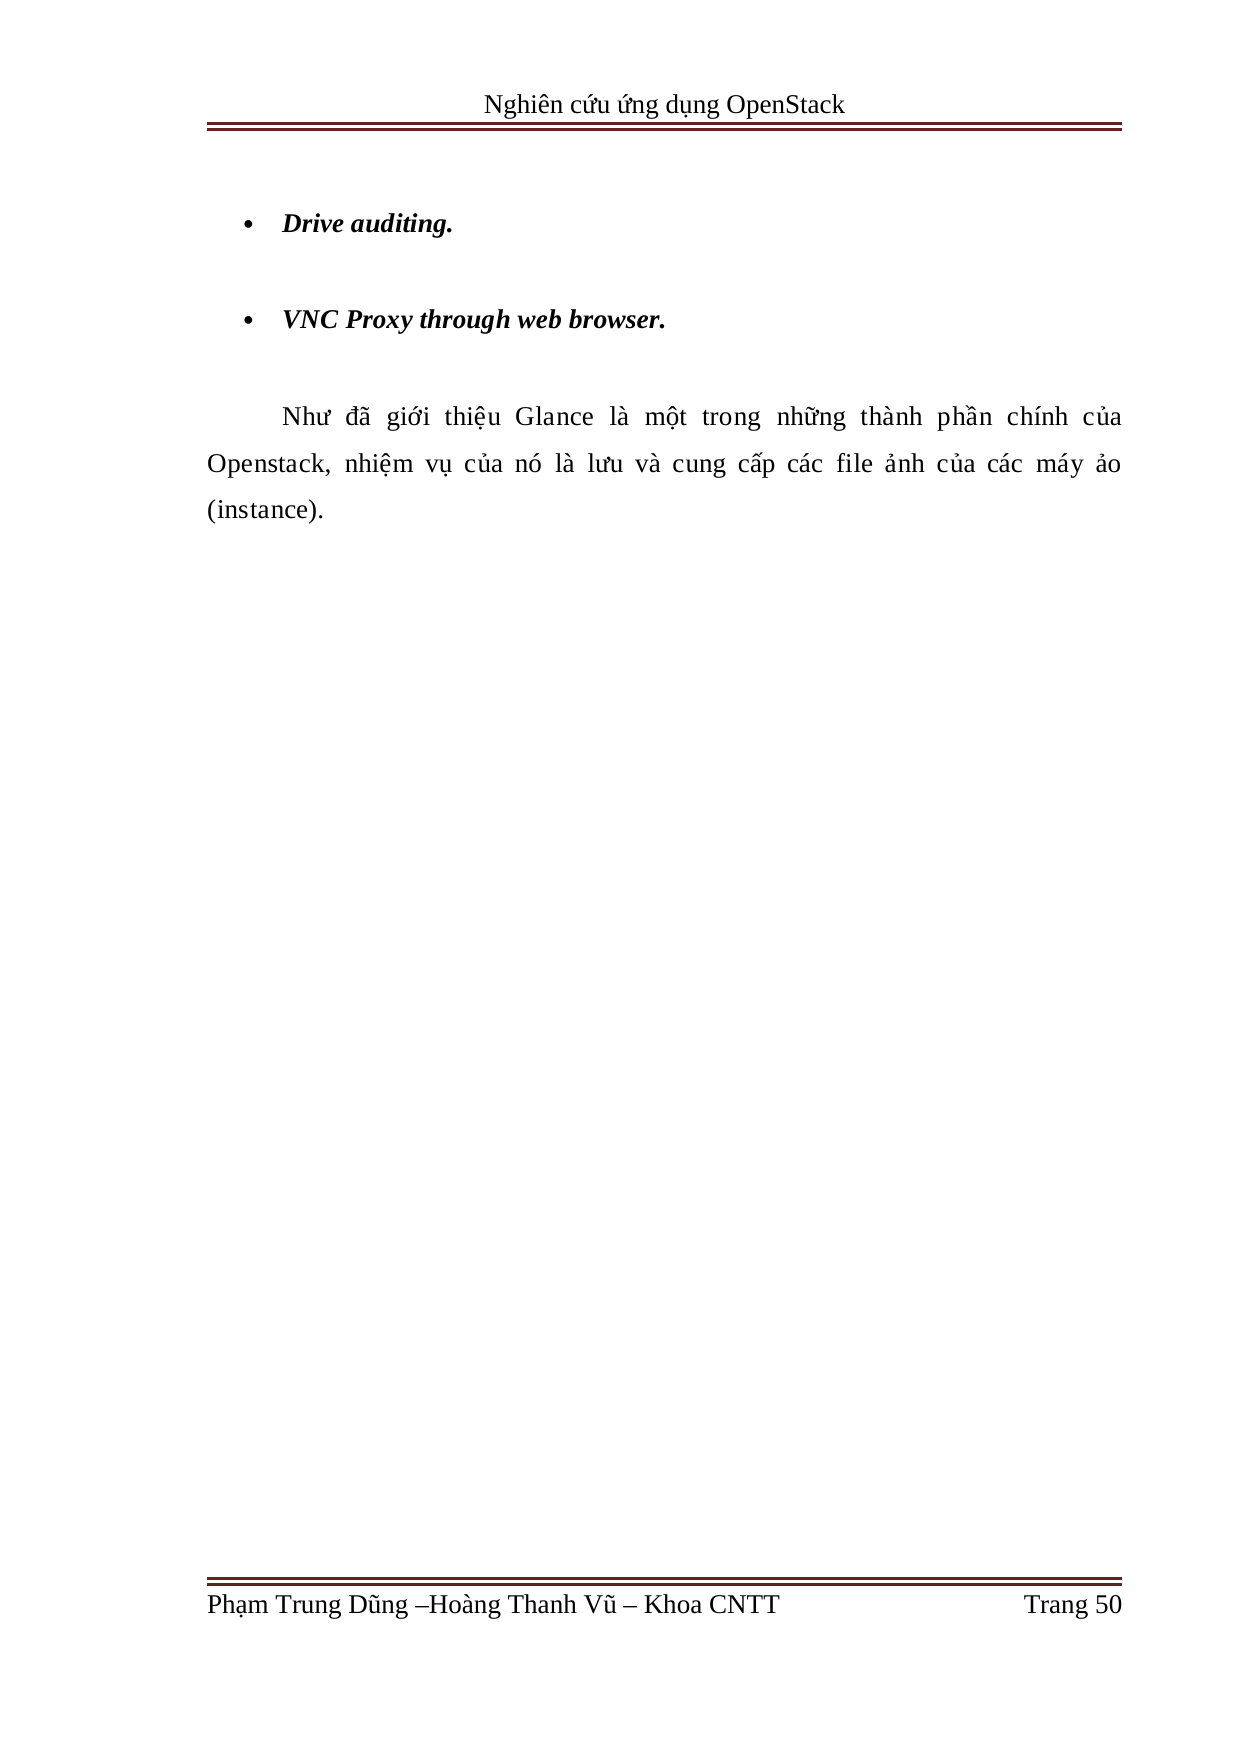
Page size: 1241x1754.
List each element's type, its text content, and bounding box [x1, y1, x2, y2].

list Drive auditing. [244, 207, 1122, 238]
list VNC Proxy through web browser. [244, 303, 1122, 334]
text Như đã giới thiệu Glance là một trong những thành phần chính của Openstack, nhiệm vụ của nó là lưu và cung cấp các file ảnh của các máy ảo (instance). [207, 400, 1122, 524]
